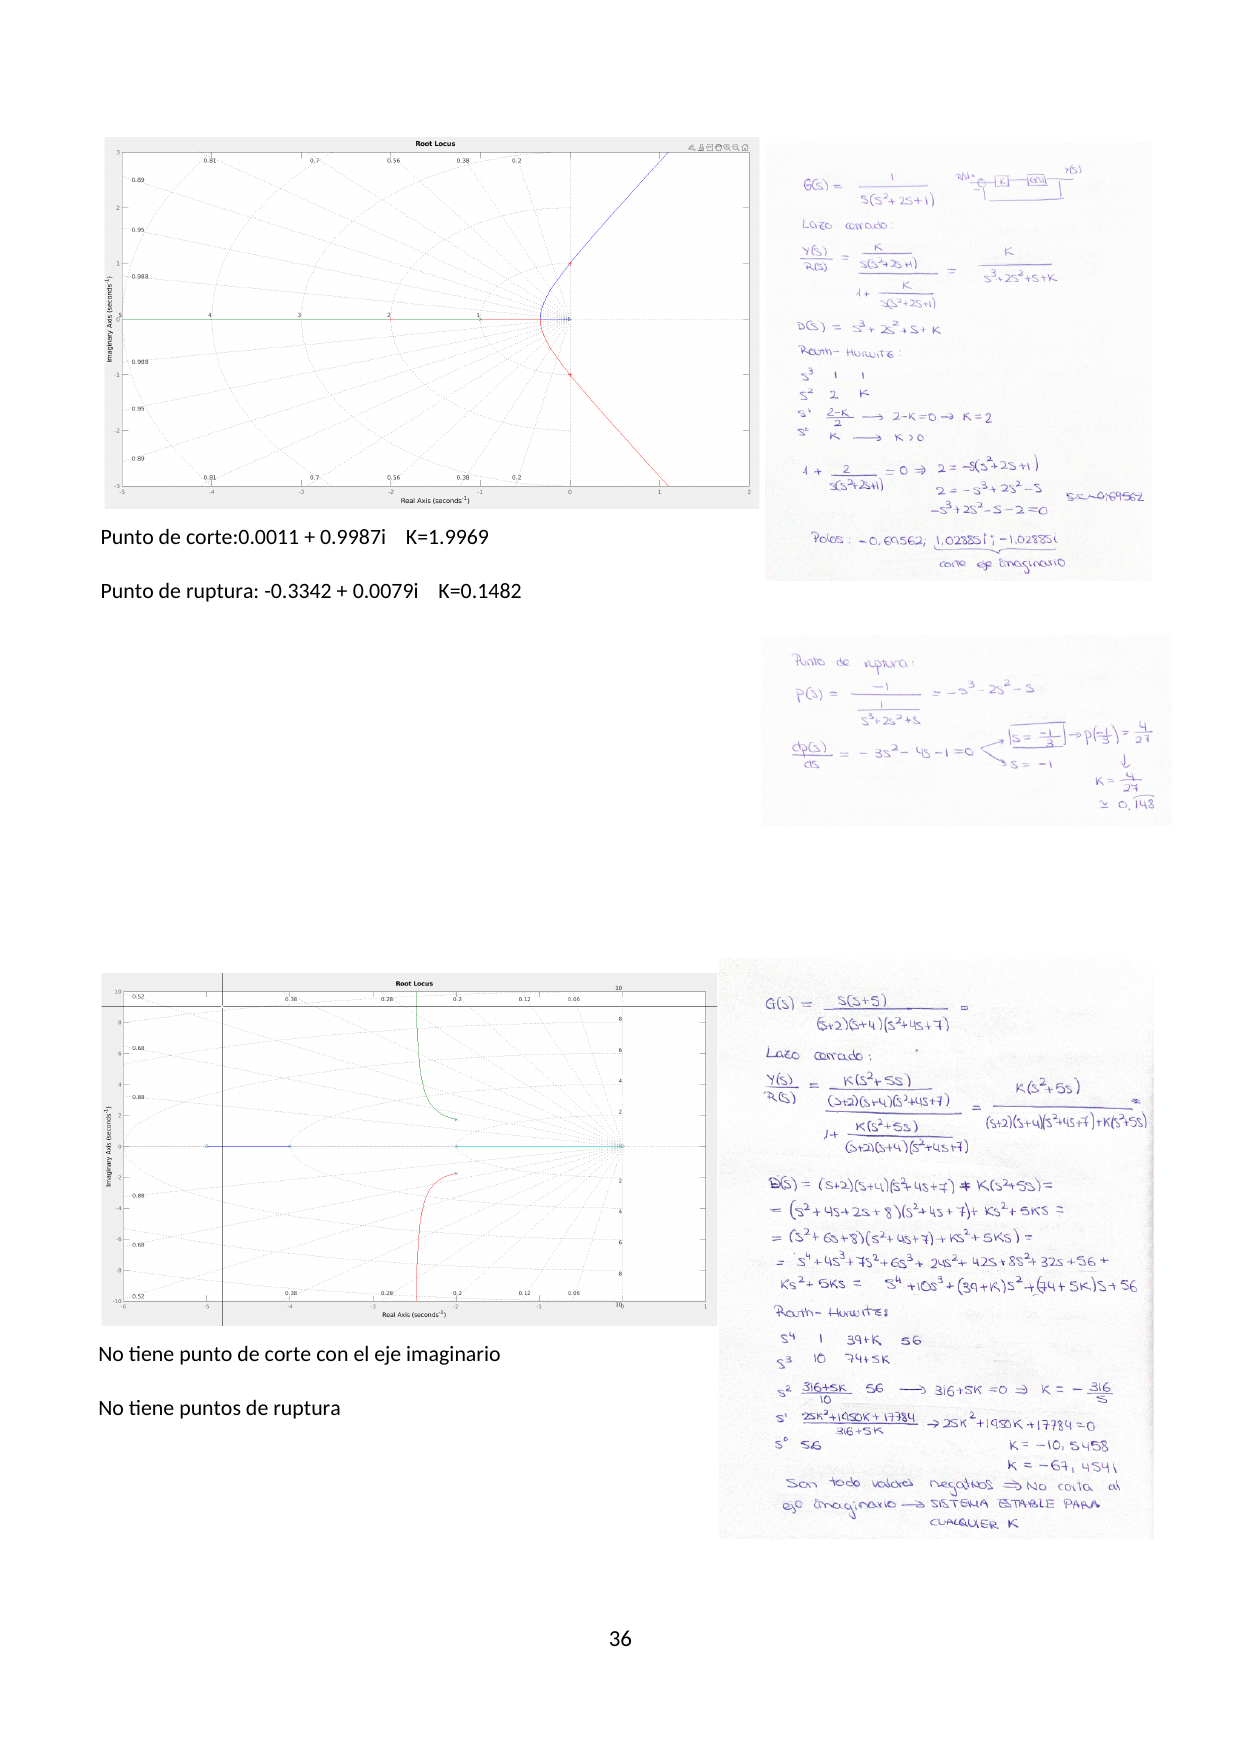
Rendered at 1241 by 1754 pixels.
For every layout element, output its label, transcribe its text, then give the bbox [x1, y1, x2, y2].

text Punto de ruptura: -0.3342 + 0.0079i K=0.1482 [100, 577, 755, 604]
text Punto de corte:0.0011 + 0.9987i K=1.9969 [100, 150, 755, 550]
picture [761, 635, 1172, 826]
picture [101, 958, 1154, 1539]
picture [104, 137, 760, 509]
picture [765, 143, 1152, 581]
text No tiene puntos de ruptura [98, 1394, 714, 1420]
text No tiene punto de corte con el eje imaginario [98, 974, 714, 1367]
